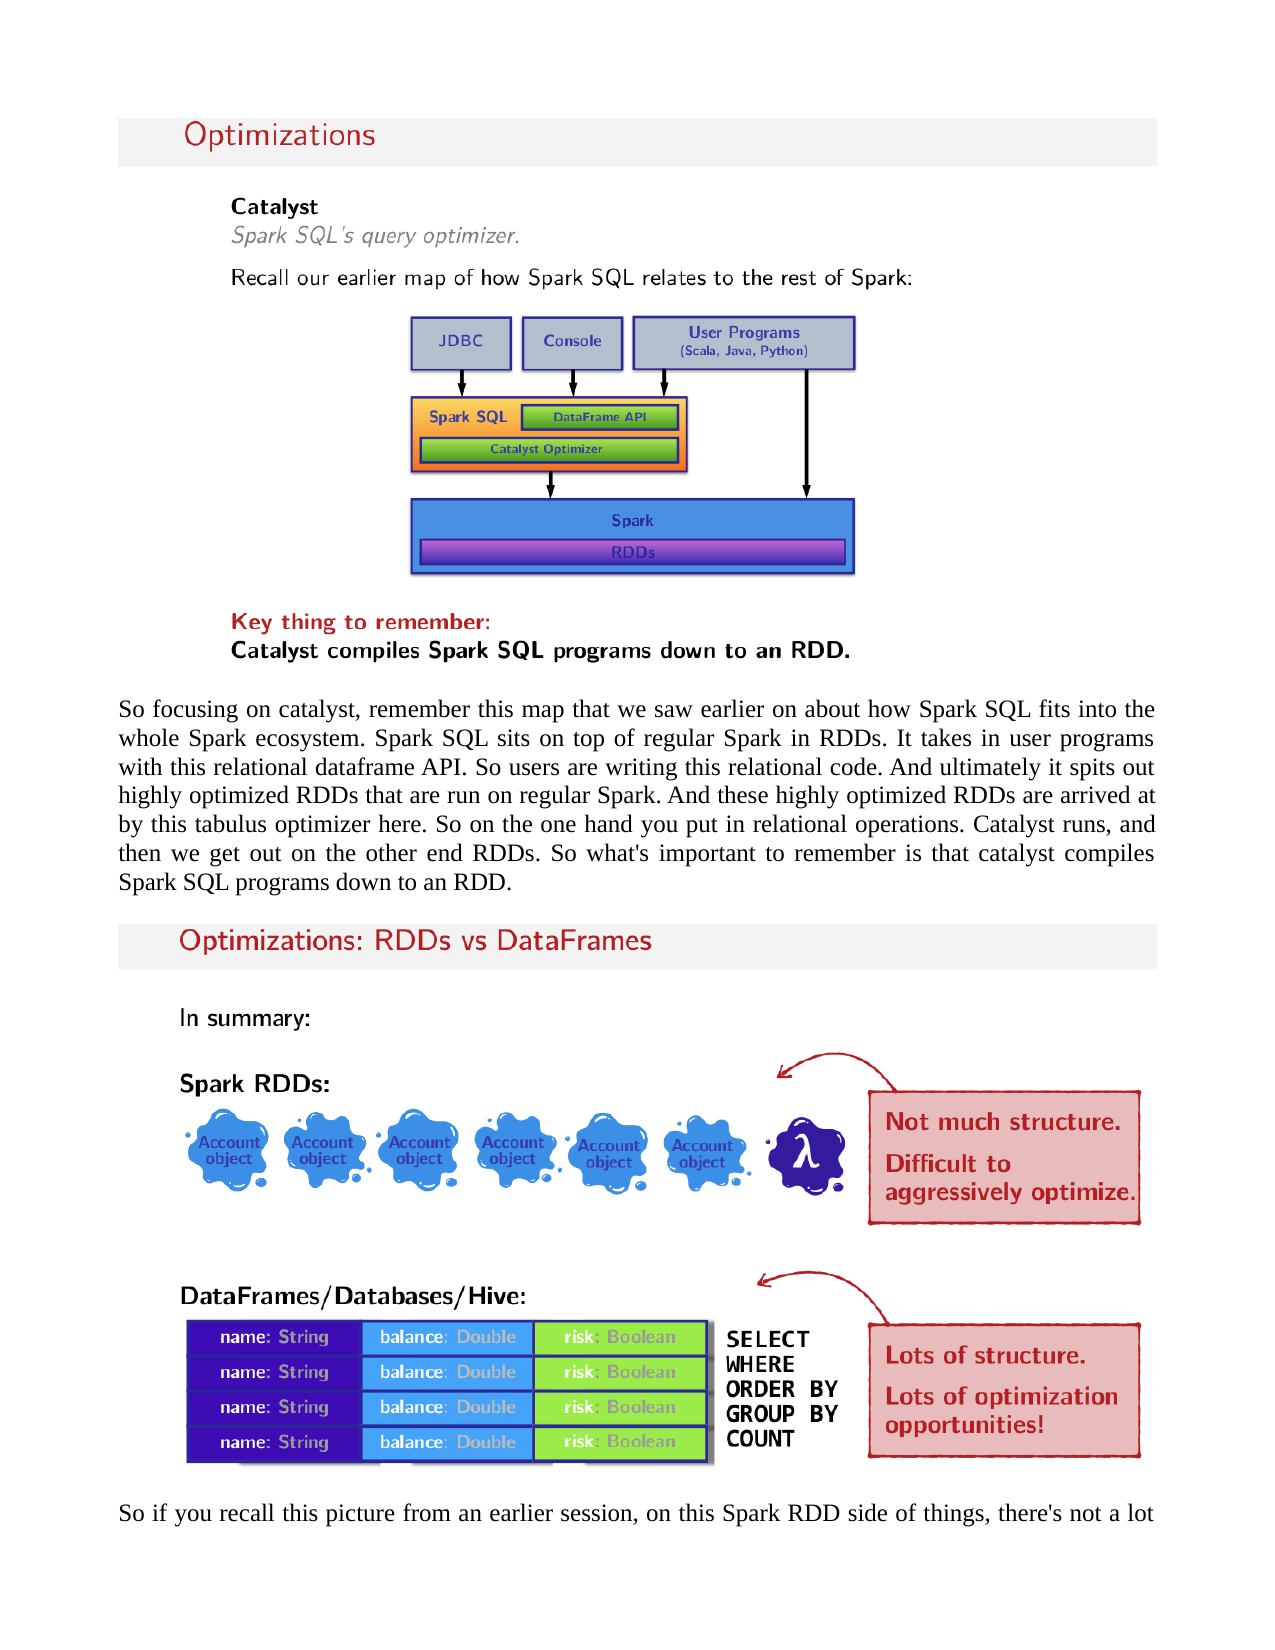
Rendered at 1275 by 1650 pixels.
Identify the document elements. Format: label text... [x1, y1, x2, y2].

picture [118, 118, 1157, 666]
text So if you recall this picture from an earlier session, on this Spark RDD side of things, there's not a lot [118, 1498, 1157, 1527]
text So focusing on catalyst, remember this map that we saw earlier on about how Spark SQL fits into the whole Spark ecosystem. Spark SQL sits on top of regular Spark in RDDs. It takes in user programs with this relational dataframe API. So users are writing this relational code. And ultimately it spits out highly optimized RDDs that are run on regular Spark. And these highly optimized RDDs are arrived at by this tabulus optimizer here. So on the one hand you put in relational operations. Catalyst runs, and then we get out on the other end RDDs. So what's important to remember is that catalyst compiles Spark SQL programs down to an RDD. [118, 694, 1157, 895]
picture [118, 924, 1157, 1470]
